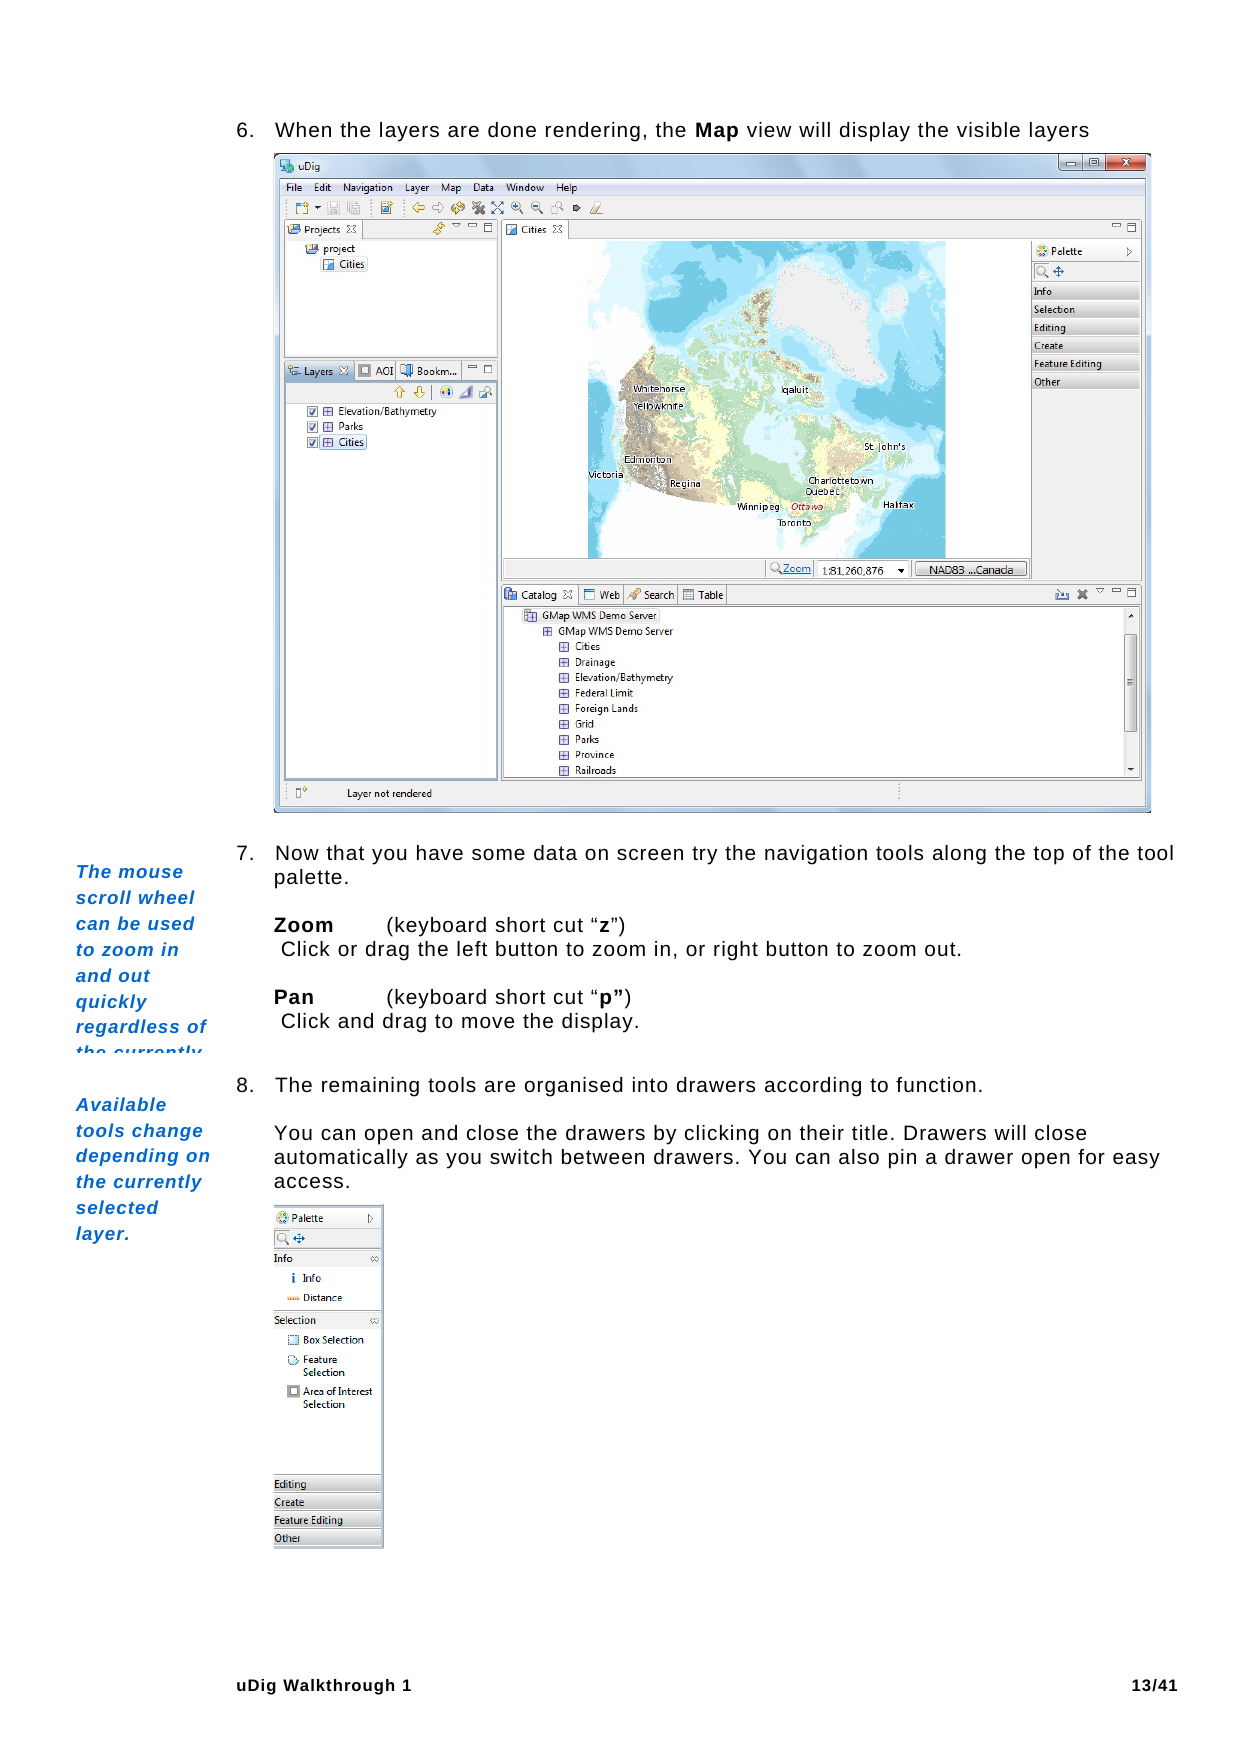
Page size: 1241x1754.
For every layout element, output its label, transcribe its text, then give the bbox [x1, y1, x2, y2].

picture [273, 1204, 385, 1549]
list Available tools change depending on the currently selected layer. [76, 1094, 221, 1244]
list When the layers are done rendering, the Map view will display the visible layers [236, 118, 1181, 824]
picture [273, 153, 1152, 813]
list The mouse scroll wheel can be used to zoom in and out quickly regardless of the currently selected tool. [76, 861, 221, 1053]
list Now that you have some data on screen try the navigation tools along the top of the tool palette. Zoom (keyboard short cut “z”) Click or drag the left button to zoom in, or right button to zoom out. Pan (keyboard short cut “p”) Click and drag to move the display. [236, 841, 1181, 1056]
list The remaining tools are organised into drawers according to function. You can open and close the drawers by clicking on their title. Drawers will close automatically as you switch between drawers. You can also pin a drawer open for easy access. [236, 1073, 1181, 1561]
